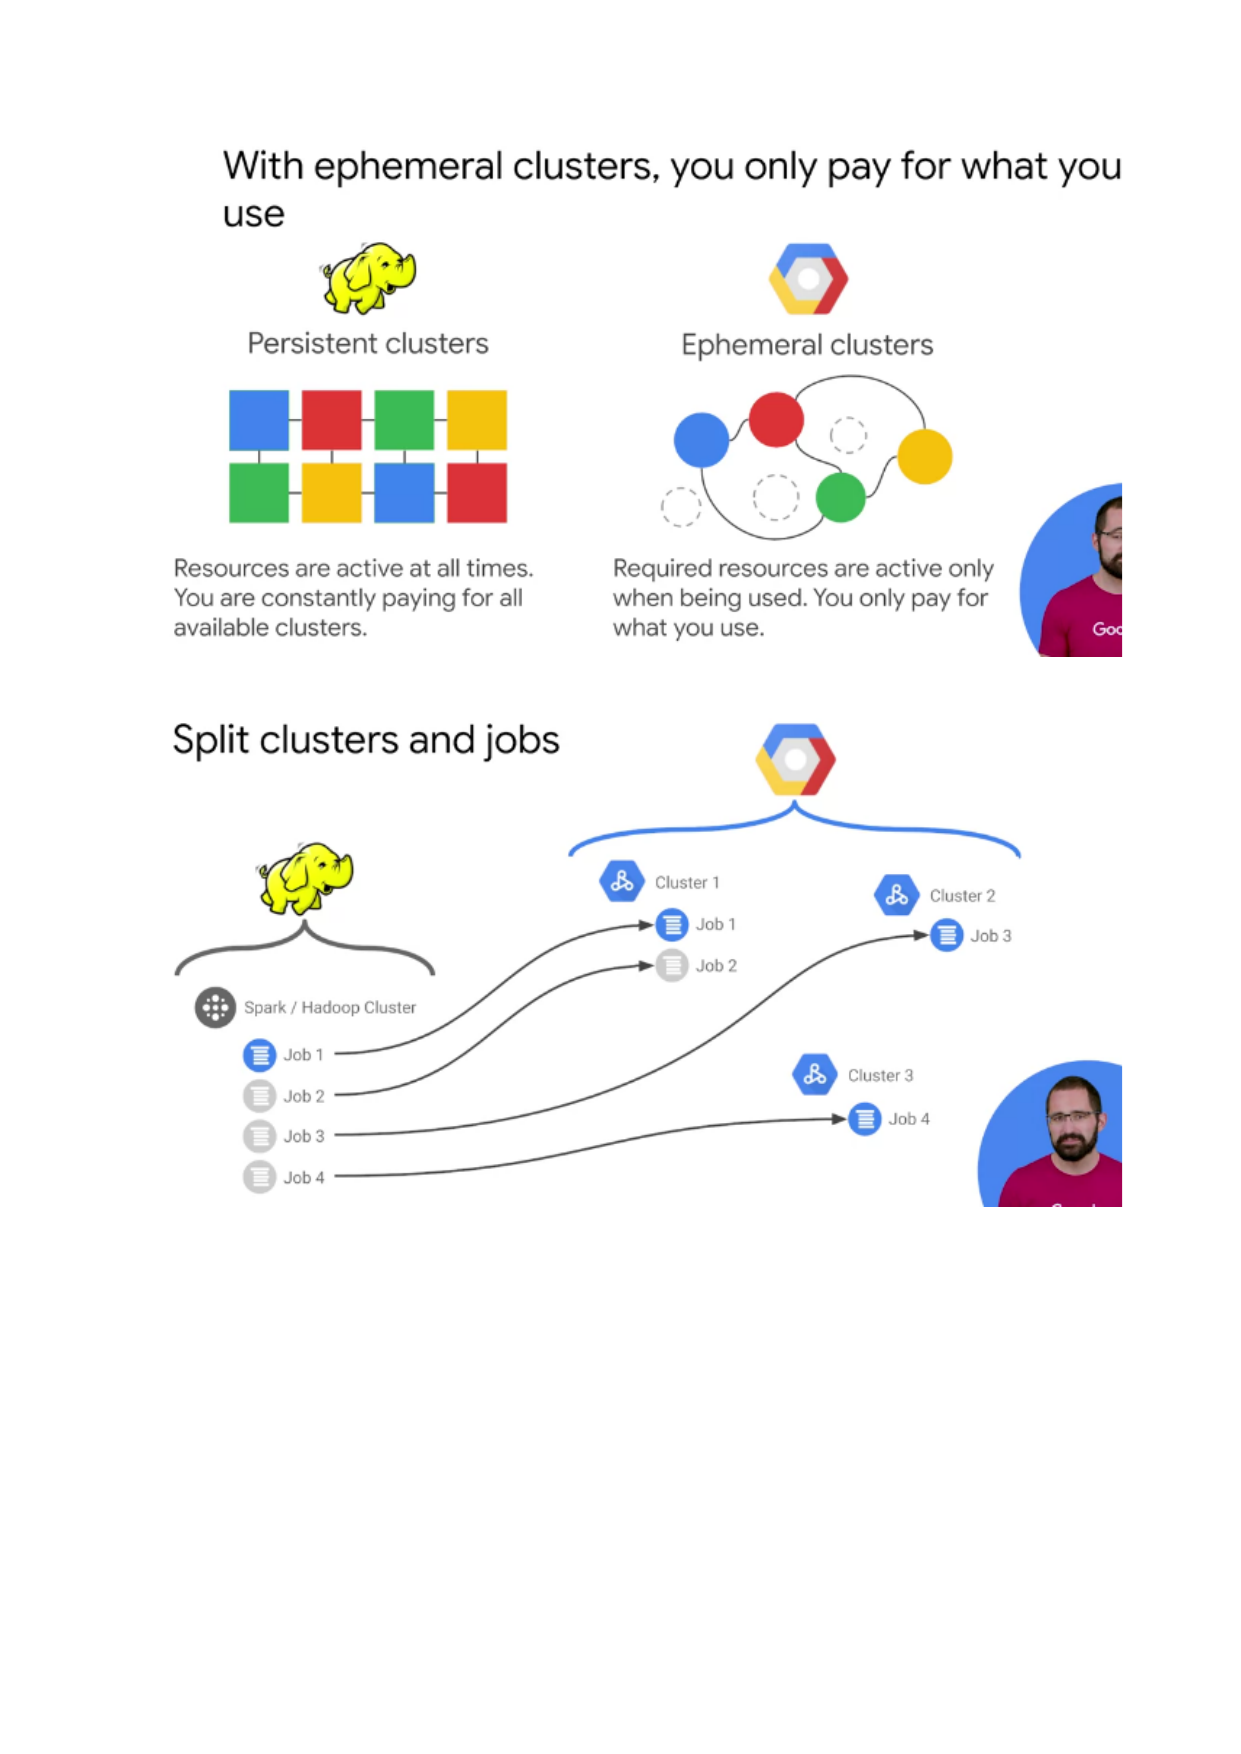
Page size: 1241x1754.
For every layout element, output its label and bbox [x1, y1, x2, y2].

picture [118, 118, 1123, 657]
picture [118, 685, 1123, 1207]
